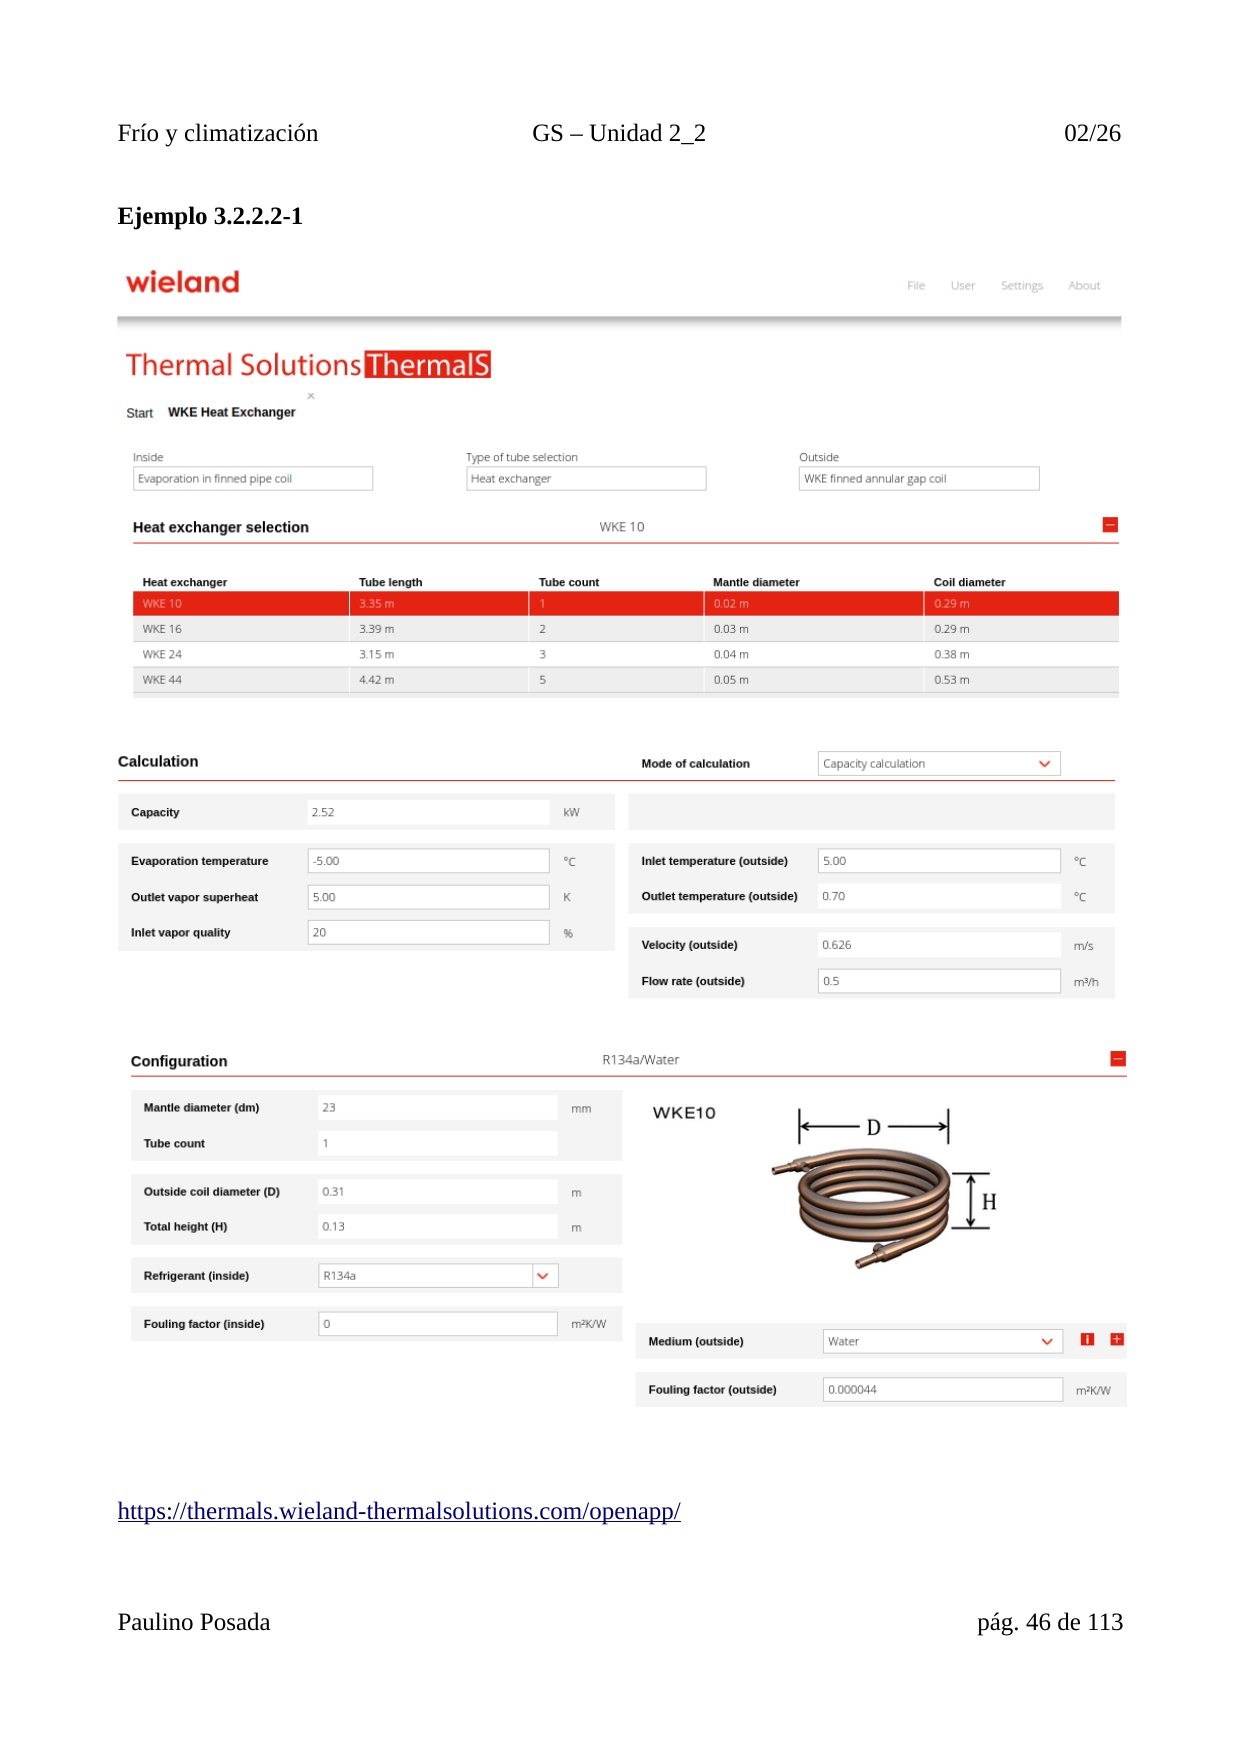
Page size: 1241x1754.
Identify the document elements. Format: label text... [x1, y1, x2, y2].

picture [125, 1050, 1130, 1408]
text Ejemplo 3.2.2.2-1 [117, 201, 1123, 230]
text https://thermals.wieland-thermalsolutions.com/openapp/ [117, 1496, 1123, 1524]
picture [111, 749, 1116, 1009]
picture [117, 257, 1122, 698]
